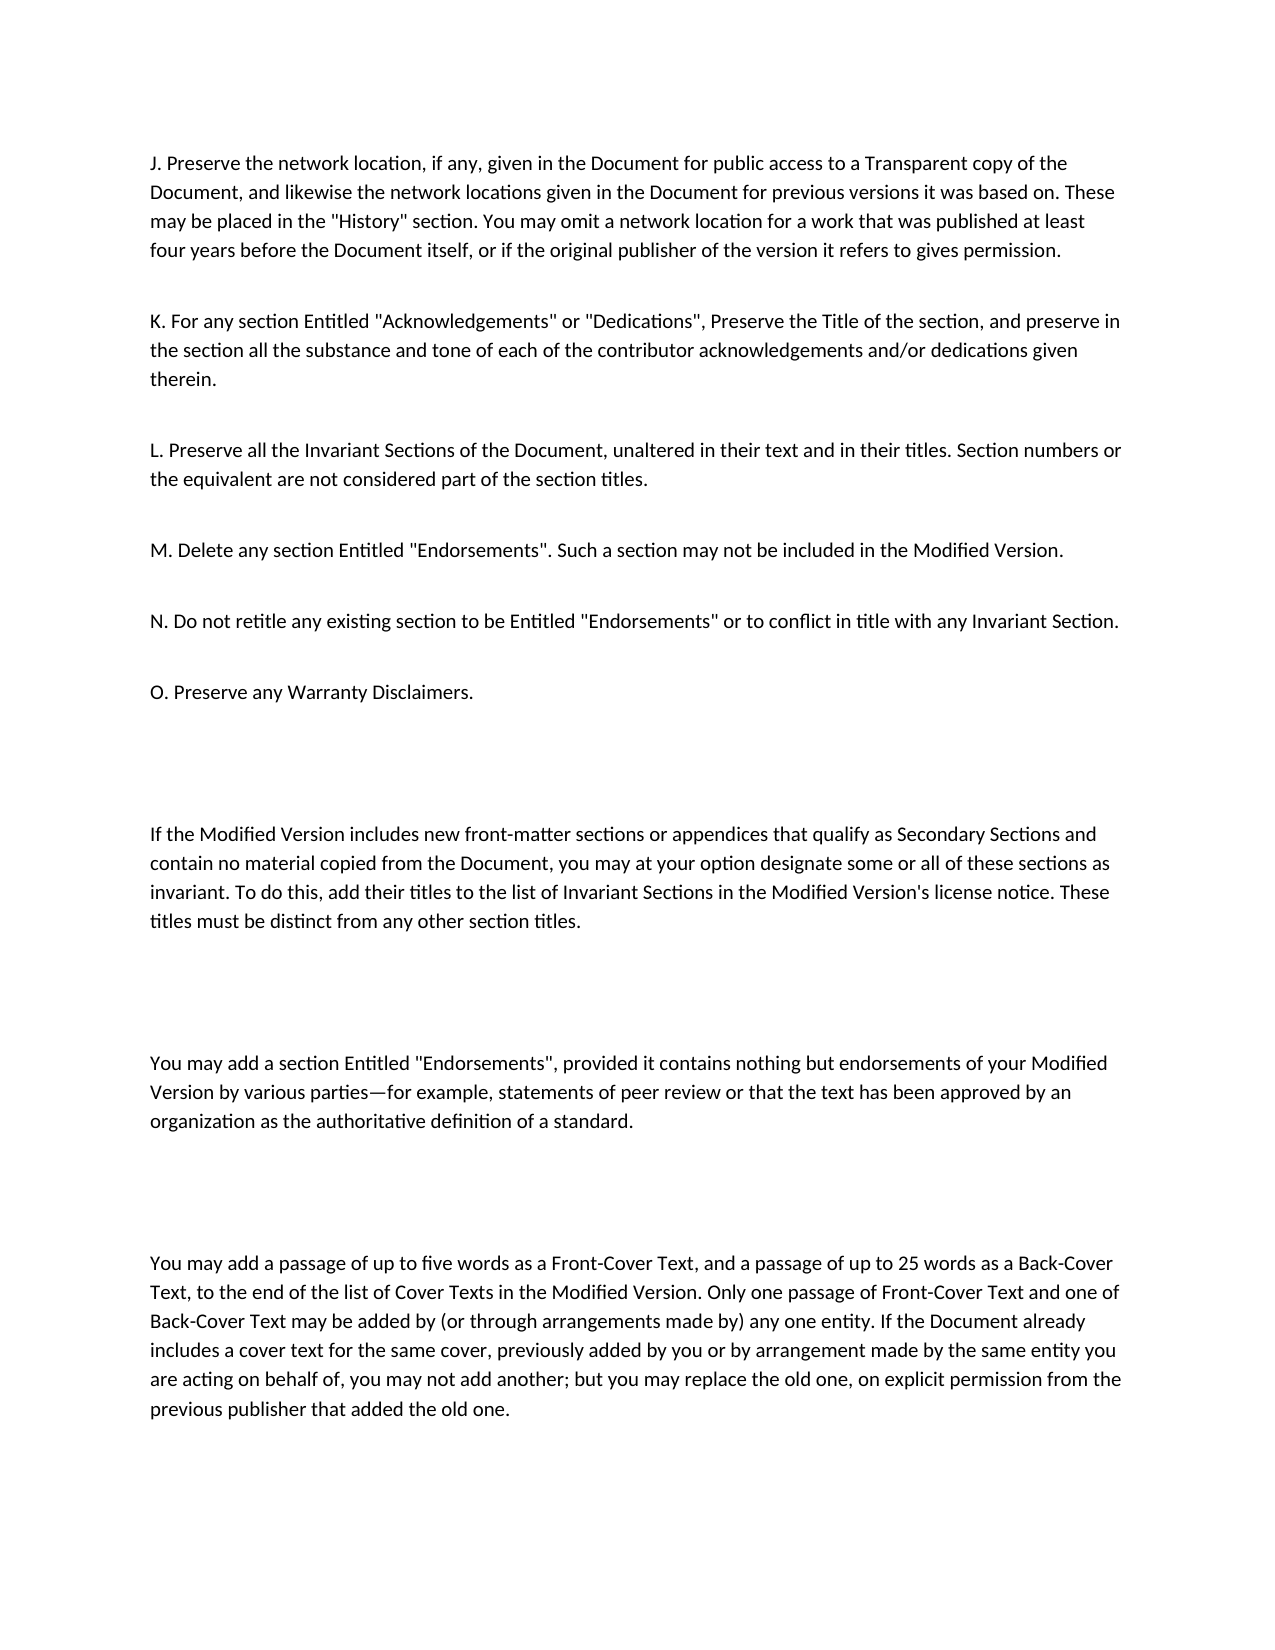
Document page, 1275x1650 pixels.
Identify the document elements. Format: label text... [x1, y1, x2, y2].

text M. Delete any section Entitled "Endorsements". Such a section may not be included in the Modified Version. [150, 537, 1125, 563]
text N. Do not retitle any existing section to be Entitled "Endorsements" or to conflict in title with any Invariant Section. [150, 608, 1125, 634]
text O. Preserve any Warranty Disclaimers. [150, 679, 1125, 704]
text L. Preserve all the Invariant Sections of the Document, unaltered in their text and in their titles. Section numbers or the equivalent are not considered part of the section titles. [150, 437, 1125, 492]
text If the Modified Version includes new front-matter sections or appendices that qualify as Secondary Sections and contain no material copied from the Document, you may at your option designate some or all of these sections as invariant. To do this, add their titles to the list of Invariant Sections in the Modified Version's license notice. These titles must be distinct from any other section titles. [150, 821, 1125, 934]
text K. For any section Entitled "Acknowledgements" or "Dedications", Preserve the Title of the section, and preserve in the section all the substance and tone of each of the contributor acknowledgements and/or dedications given therein. [150, 308, 1125, 392]
text You may add a section Entitled "Endorsements", provided it contains nothing but endorsements of your Modified Version by various parties—for example, statements of peer review or that the text has been approved by an organization as the authoritative definition of a standard. [150, 1050, 1125, 1134]
text You may add a passage of up to five words as a Front-Cover Text, and a passage of up to 25 words as a Back-Cover Text, to the end of the list of Cover Texts in the Modified Version. Only one passage of Front-Cover Text and one of Back-Cover Text may be added by (or through arrangements made by) any one entity. If the Document already includes a cover text for the same cover, previously added by you or by arrangement made by the same entity you are acting on behalf of, you may not add another; but you may replace the old one, on explicit permission from the previous publisher that added the old one. [150, 1250, 1125, 1421]
text J. Preserve the network location, if any, given in the Document for public access to a Transparent copy of the Document, and likewise the network locations given in the Document for previous versions it was based on. These may be placed in the "History" section. You may omit a network location for a work that was published at least four years before the Document itself, or if the original publisher of the version it refers to gives permission. [150, 150, 1125, 263]
